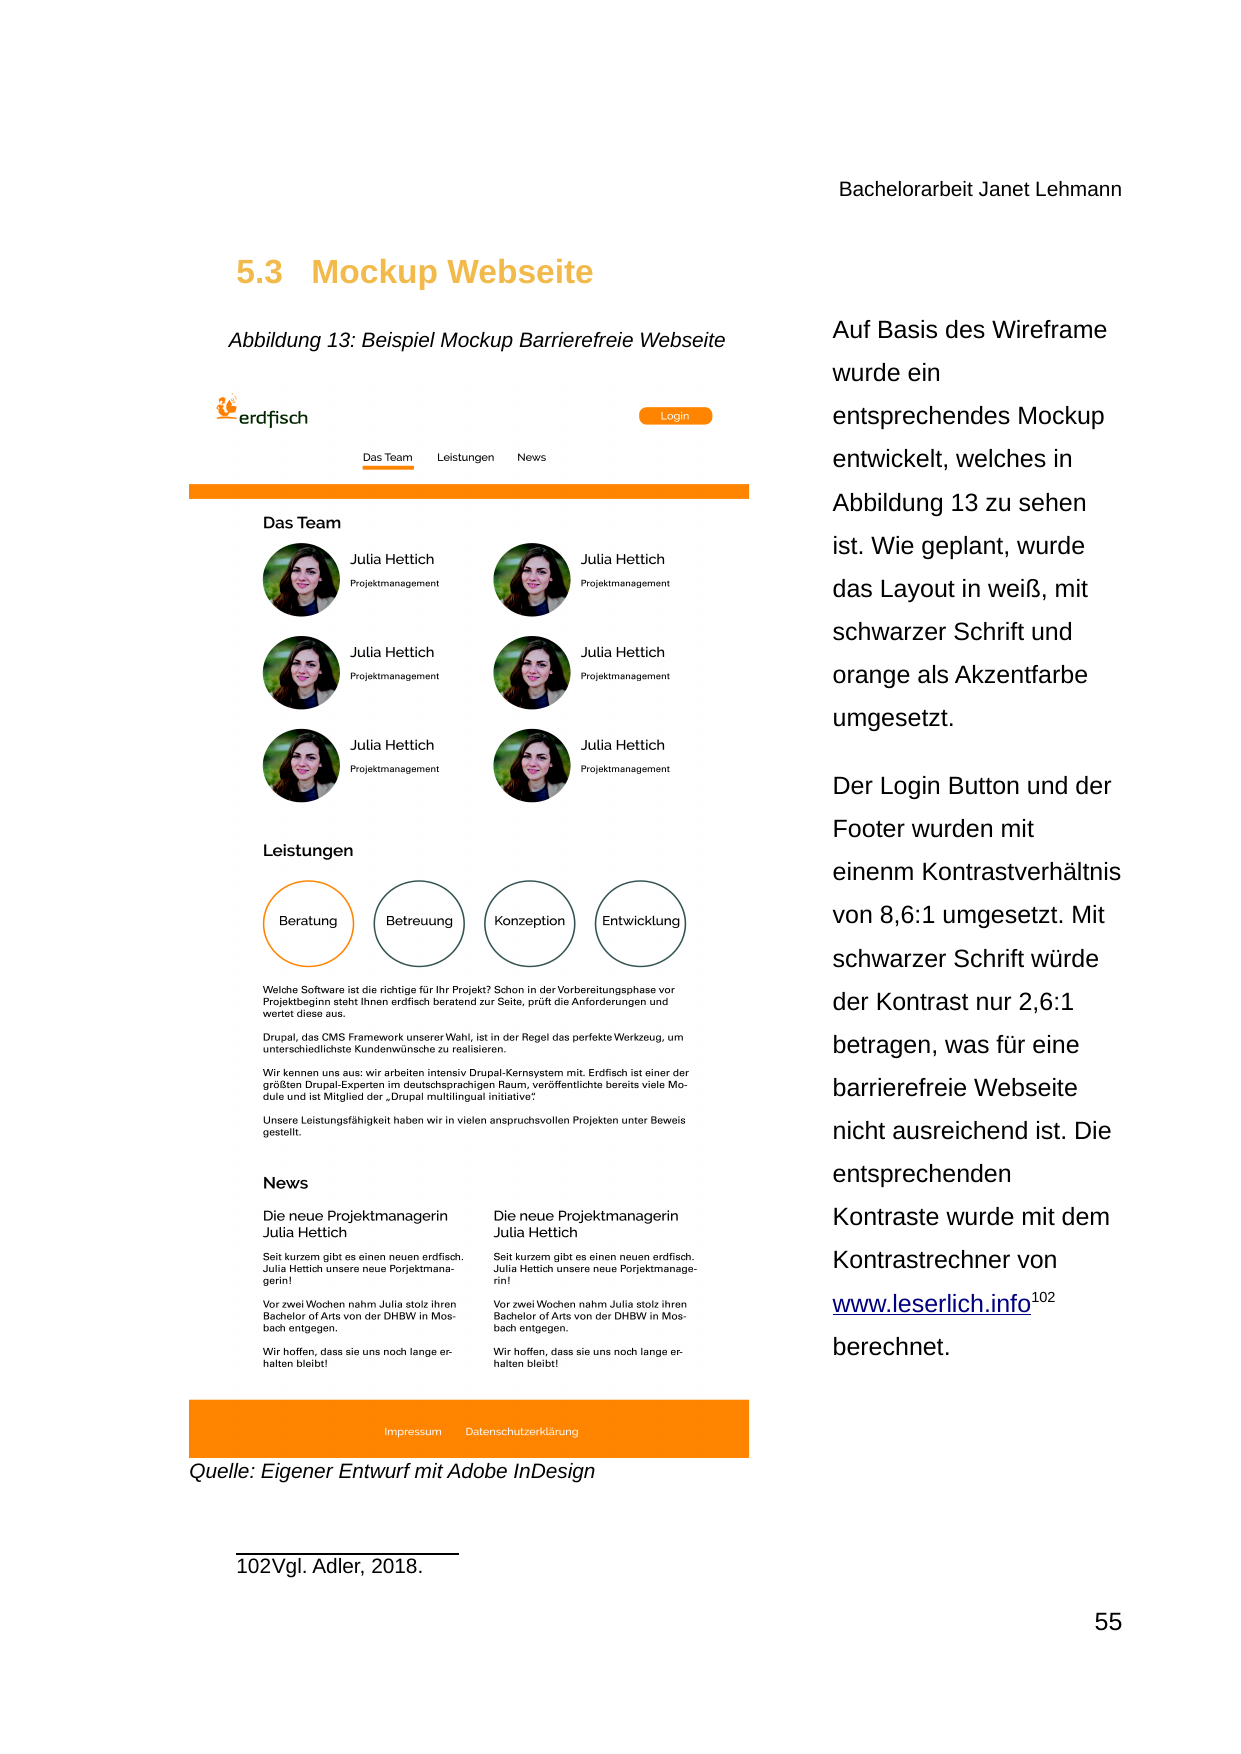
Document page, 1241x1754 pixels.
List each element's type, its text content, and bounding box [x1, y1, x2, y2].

text Abbildung 13: Beispiel Mockup Barrierefreie Webseite [228, 328, 736, 352]
picture [189, 371, 750, 1458]
text Auf Basis des Wireframe wurde ein entsprechendes Mockup entwickelt, welches in Abbildung 13 zu sehen ist. Wie geplant, wurde das Layout in weiß, mit schwarzer Schrift und orange als Akzentfarbe umgesetzt. [228, 303, 1122, 1502]
text Vgl. Adler, 2018. [236, 1554, 1122, 1578]
text Quelle: Eigener Entwurf mit Adobe InDesign [189, 371, 761, 1482]
text [189, 359, 761, 371]
subtitle Mockup Webseite [236, 251, 1122, 290]
text Der Login Button und der Footer wurden mit einenm Kontrastverhältnis von 8,6:1 umgesetzt. Mit schwarzer Schrift würde der Kontrast nur 2,6:1 betragen, was für eine barrierefreie Webseite nicht ausreichend ist. Die entsprechenden Kontraste wurde mit dem Kontrastrechner von www.leserlich.info berechnet. [832, 771, 1122, 1360]
